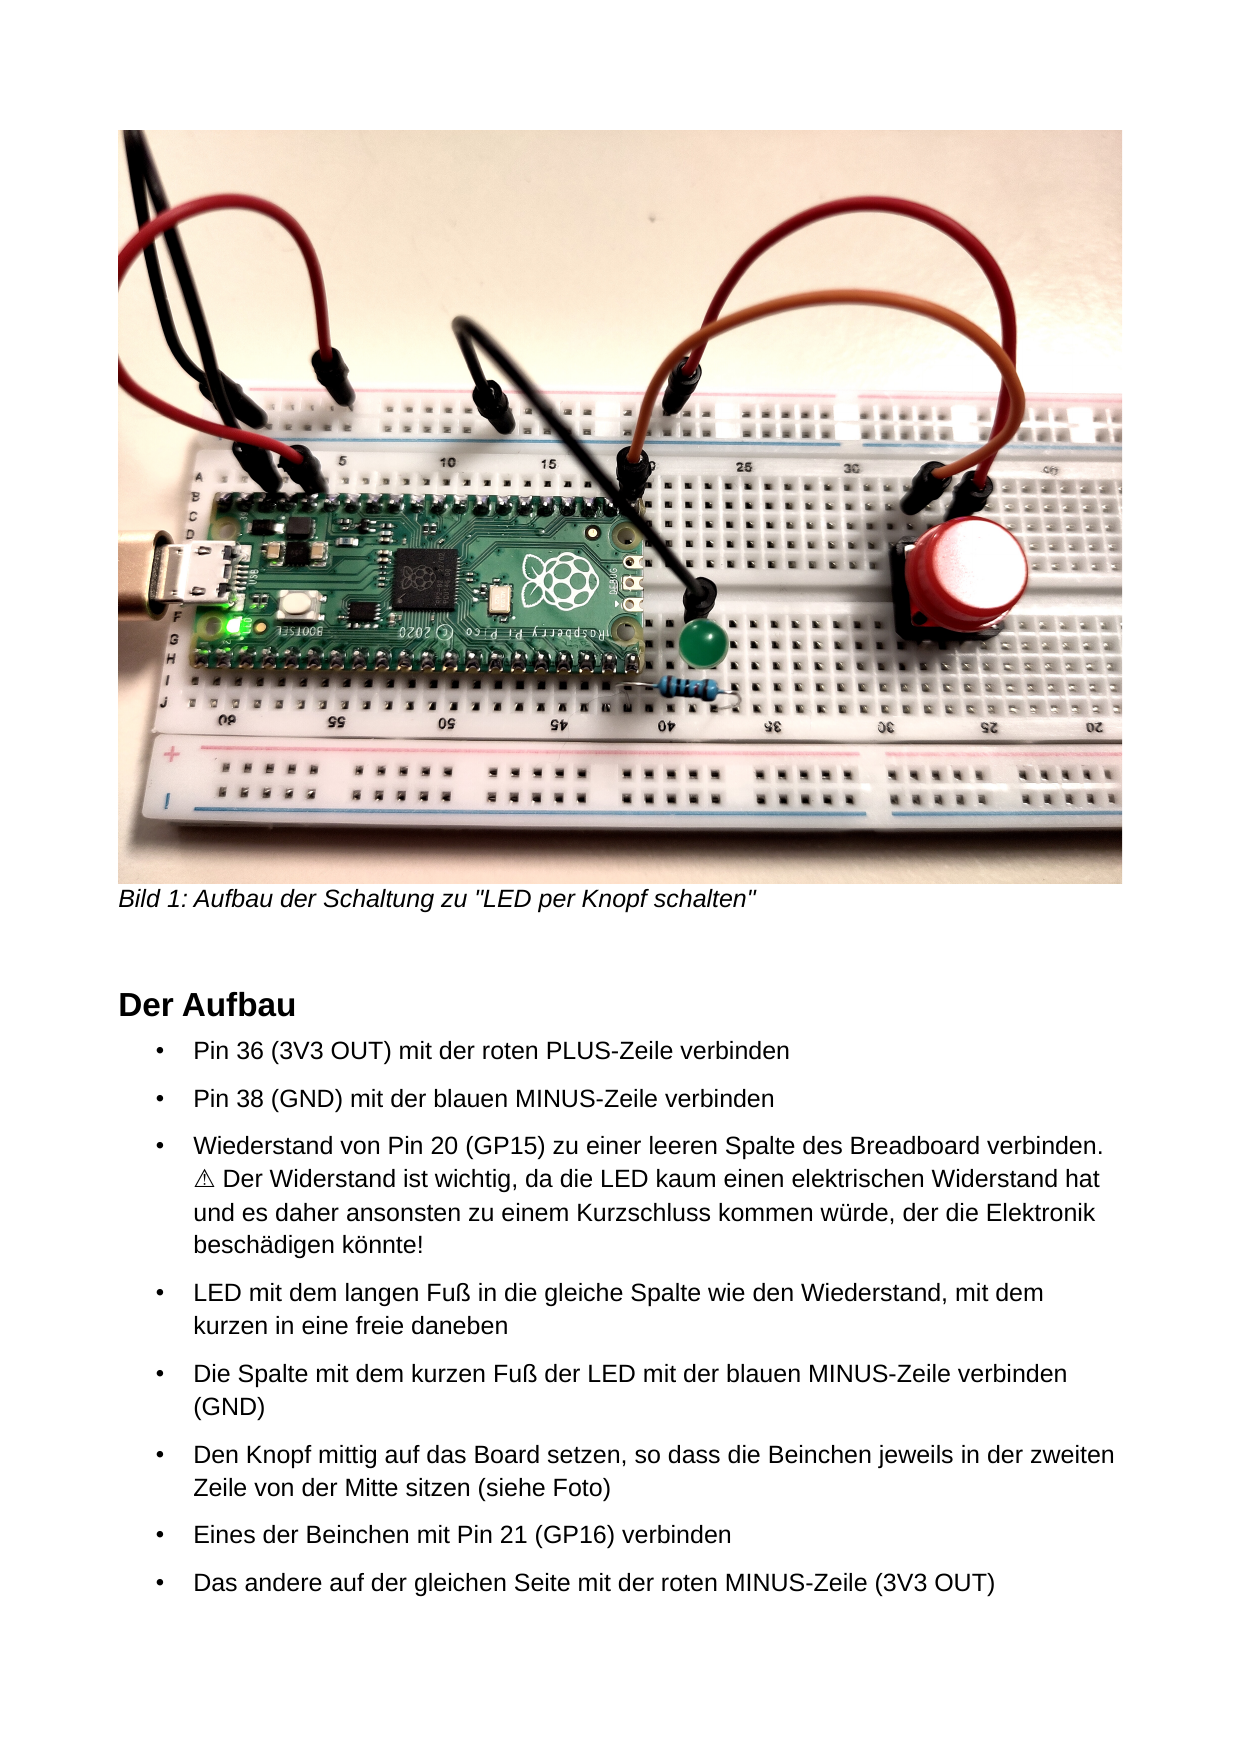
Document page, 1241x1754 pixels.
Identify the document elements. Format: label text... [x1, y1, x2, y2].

list Eines der Beinchen mit Pin 21 (GP16) verbinden [156, 1520, 1122, 1549]
text Bild 1: Aufbau der Schaltung zu "LED per Knopf schalten" [118, 884, 1122, 912]
list Die Spalte mit dem kurzen Fuß der LED mit der blauen MINUS-Zeile verbinden (GND) [156, 1359, 1122, 1421]
picture [118, 130, 1123, 884]
list Das andere auf der gleichen Seite mit der roten MINUS-Zeile (3V3 OUT) [156, 1568, 1122, 1597]
subtitle Der Aufbau [118, 985, 1122, 1023]
list Pin 38 (GND) mit der blauen MINUS-Zeile verbinden [156, 1084, 1122, 1112]
list LED mit dem langen Fuß in die gleiche Spalte wie den Wiederstand, mit dem kurzen in eine freie daneben [156, 1278, 1122, 1340]
list Pin 36 (3V3 OUT) mit der roten PLUS-Zeile verbinden [156, 1036, 1122, 1065]
list Den Knopf mittig auf das Board setzen, so dass die Beinchen jeweils in der zweiten Zeile von der Mitte sitzen (siehe Foto) [156, 1439, 1122, 1501]
list Wiederstand von Pin 20 (GP15) zu einer leeren Spalte des Breadboard verbinden. ⚠️ Der Widerstand ist wichtig, da die LED kaum einen elektrischen Widerstand hat und es daher ansonsten zu einem Kurzschluss kommen würde, der die Elektronik beschädigen könnte! [156, 1131, 1122, 1259]
